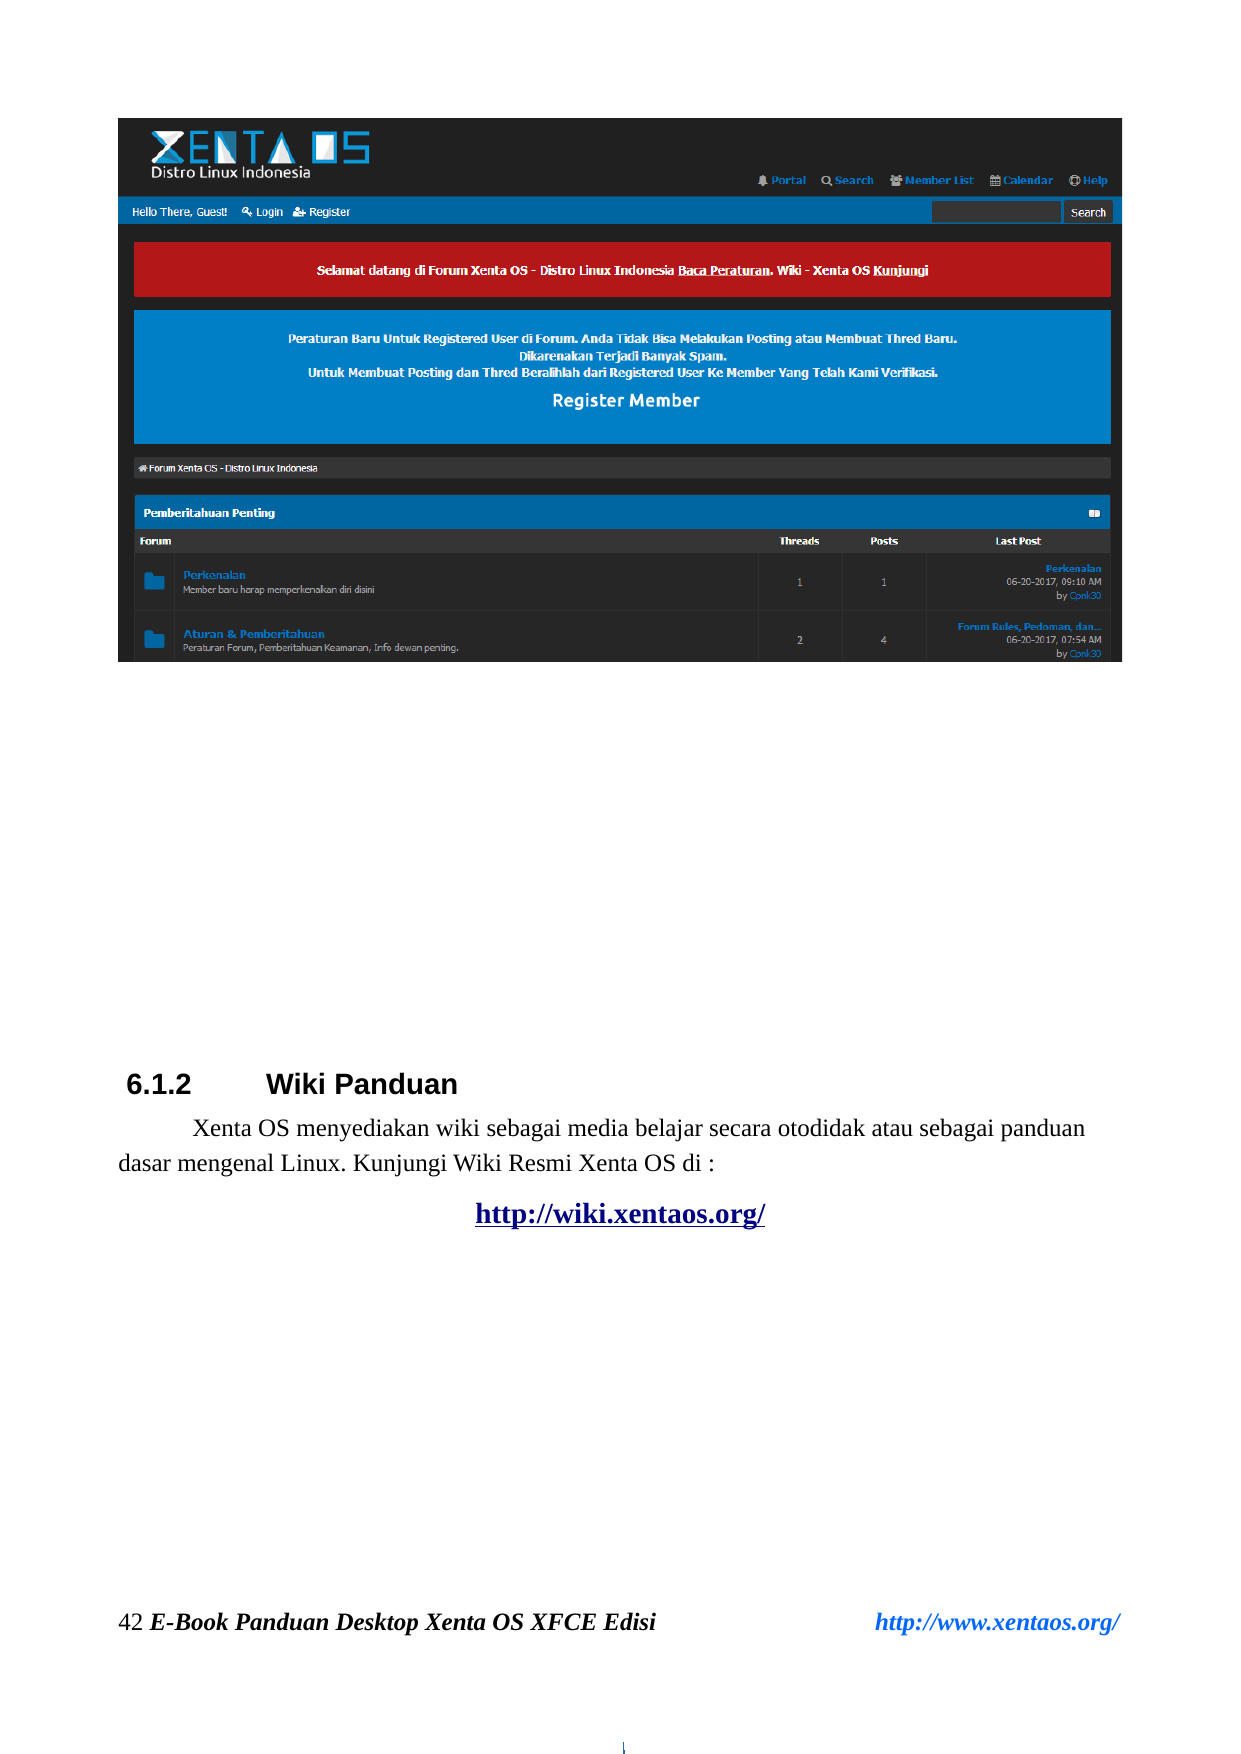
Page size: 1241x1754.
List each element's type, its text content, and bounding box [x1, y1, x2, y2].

text Xenta OS menyediakan wiki sebagai media belajar secara otodidak atau sebagai panduan dasar mengenal Linux. Kunjungi Wiki Resmi Xenta OS di : [118, 1113, 1122, 1176]
picture [118, 118, 1123, 662]
text http://wiki.xentaos.org/ [118, 1197, 1122, 1230]
subtitle Wiki Panduan [118, 1067, 1122, 1101]
